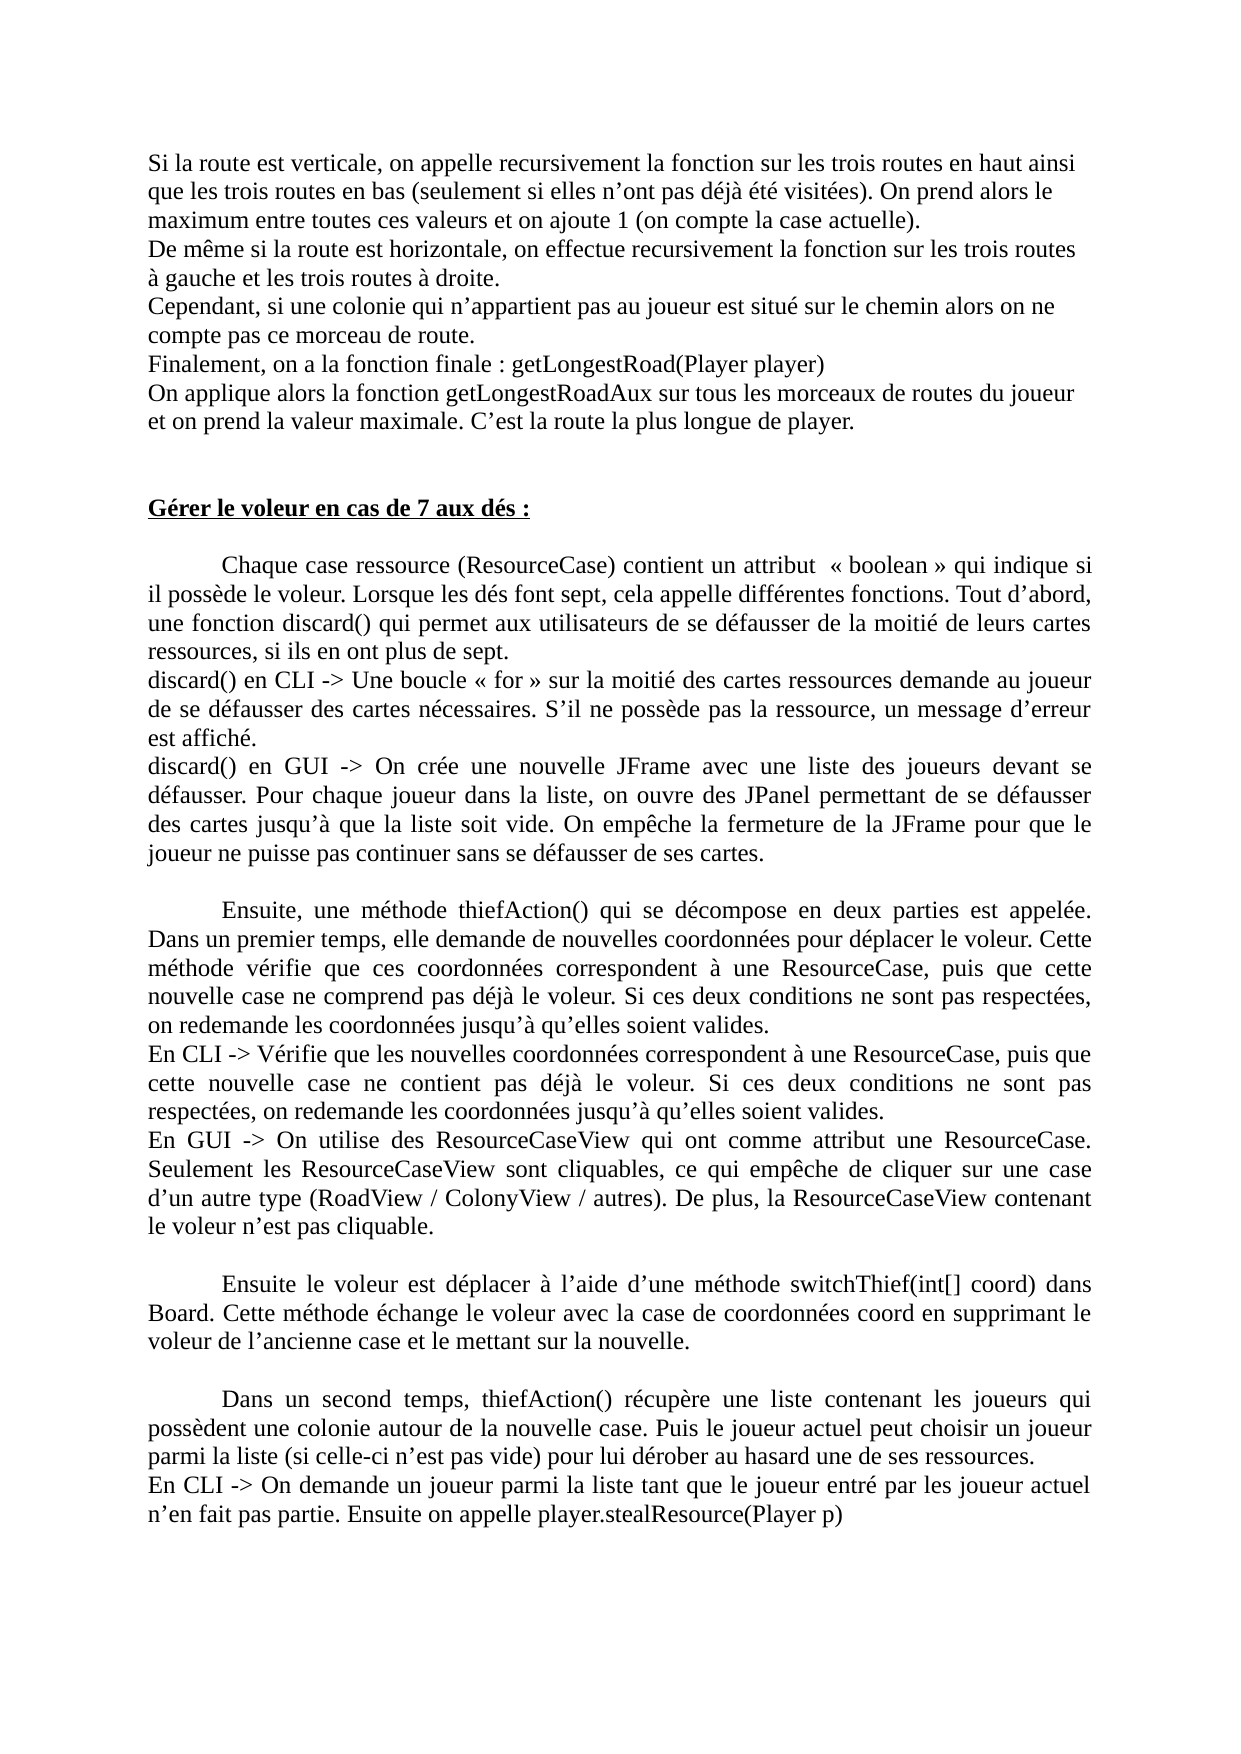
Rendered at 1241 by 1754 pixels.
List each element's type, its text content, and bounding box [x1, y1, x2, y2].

text En GUI -> On utilise des ResourceCaseView qui ont comme attribut une ResourceCase. Seulement les ResourceCaseView sont cliquables, ce qui empêche de cliquer sur une case d’un autre type (RoadView / ColonyView / autres). De plus, la ResourceCaseView contenant le voleur n’est pas cliquable. [148, 1125, 1093, 1240]
text En CLI -> Vérifie que les nouvelles coordonnées correspondent à une ResourceCase, puis que cette nouvelle case ne contient pas déjà le voleur. Si ces deux conditions ne sont pas respectées, on redemande les coordonnées jusqu’à qu’elles soient valides. [148, 1039, 1093, 1125]
text Cependant, si une colonie qui n’appartient pas au joueur est situé sur le chemin alors on ne compte pas ce morceau de route. [148, 291, 1093, 349]
text discard() en CLI -> Une boucle « for » sur la moitié des cartes ressources demande au joueur de se défausser des cartes nécessaires. S’il ne possède pas la ressource, un message d’erreur est affiché. [148, 665, 1093, 751]
text Dans un second temps, thiefAction() récupère une liste contenant les joueurs qui possèdent une colonie autour de la nouvelle case. Puis le joueur actuel peut choisir un joueur parmi la liste (si celle-ci n’est pas vide) pour lui dérober au hasard une de ses ressources. [148, 1384, 1093, 1470]
text Ensuite le voleur est déplacer à l’aide d’une méthode switchThief(int[] coord) dans Board. Cette méthode échange le voleur avec la case de coordonnées coord en supprimant le voleur de l’ancienne case et le mettant sur la nouvelle. [148, 1269, 1093, 1355]
text Chaque case ressource (ResourceCase) contient un attribut « boolean » qui indique si il possède le voleur. Lorsque les dés font sept, cela appelle différentes fonctions. Tout d’abord, une fonction discard() qui permet aux utilisateurs de se défausser de la moitié de leurs cartes ressources, si ils en ont plus de sept. [148, 550, 1093, 665]
text Finalement, on a la fonction finale : getLongestRoad(Player player) [148, 349, 1093, 378]
text discard() en GUI -> On crée une nouvelle JFrame avec une liste des joueurs devant se défausser. Pour chaque joueur dans la liste, on ouvre des JPanel permettant de se défausser des cartes jusqu’à que la liste soit vide. On empêche la fermeture de la JFrame pour que le joueur ne puisse pas continuer sans se défausser de ses cartes. [148, 751, 1093, 866]
text On applique alors la fonction getLongestRoadAux sur tous les morceaux de routes du joueur et on prend la valeur maximale. C’est la route la plus longue de player. [148, 378, 1093, 435]
text Gérer le voleur en cas de 7 aux dés : [148, 493, 1093, 521]
text En CLI -> On demande un joueur parmi la liste tant que le joueur entré par les joueur actuel n’en fait pas partie. Ensuite on appelle player.stealResource(Player p) [148, 1470, 1093, 1528]
text De même si la route est horizontale, on effectue recursivement la fonction sur les trois routes à gauche et les trois routes à droite. [148, 234, 1093, 291]
text Ensuite, une méthode thiefAction() qui se décompose en deux parties est appelée. Dans un premier temps, elle demande de nouvelles coordonnées pour déplacer le voleur. Cette méthode vérifie que ces coordonnées correspondent à une ResourceCase, puis que cette nouvelle case ne comprend pas déjà le voleur. Si ces deux conditions ne sont pas respectées, on redemande les coordonnées jusqu’à qu’elles soient valides. [148, 895, 1093, 1039]
text Si la route est verticale, on appelle recursivement la fonction sur les trois routes en haut ainsi que les trois routes en bas (seulement si elles n’ont pas déjà été visitées). On prend alors le maximum entre toutes ces valeurs et on ajoute 1 (on compte la case actuelle). [148, 148, 1093, 234]
